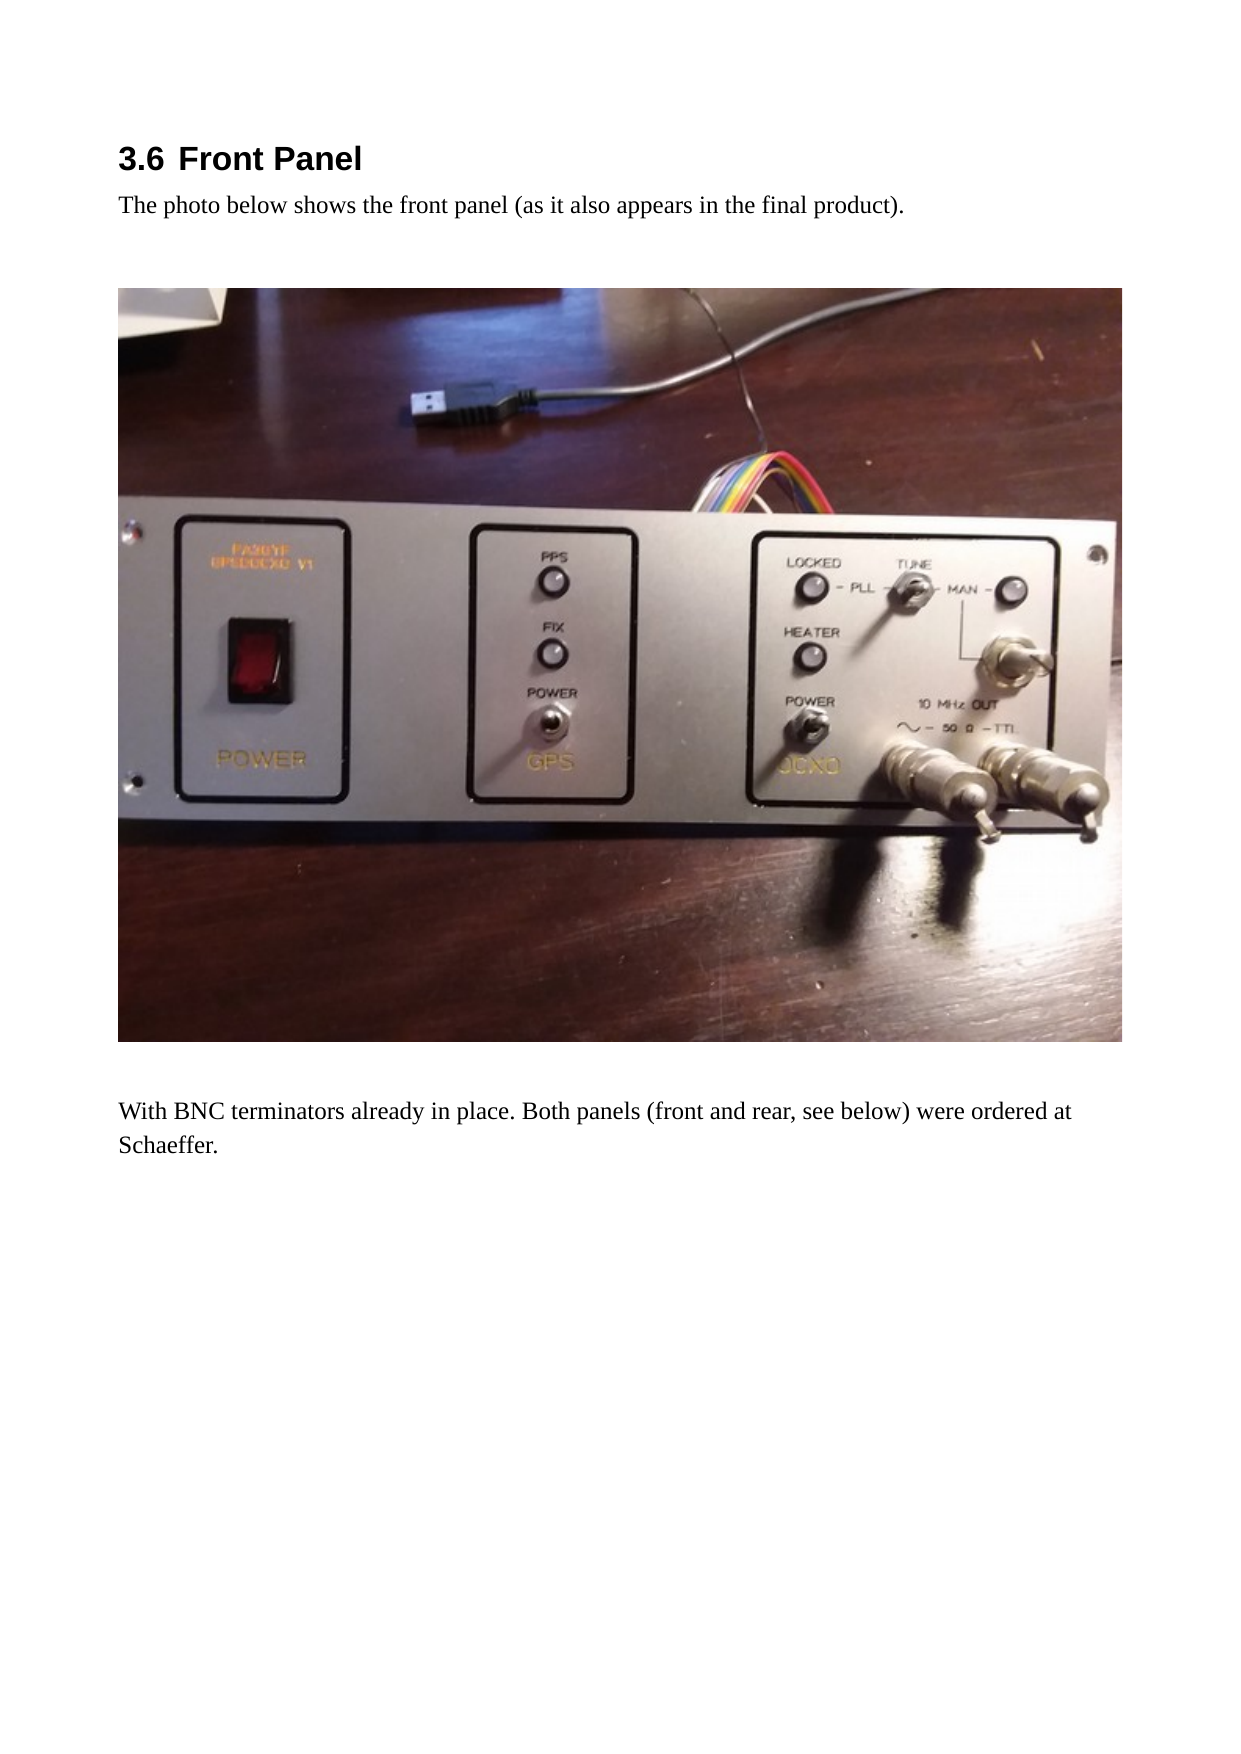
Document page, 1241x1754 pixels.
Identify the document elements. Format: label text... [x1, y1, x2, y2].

text The photo below shows the front panel (as it also appears in the final product). [118, 190, 1122, 219]
picture [118, 288, 1123, 1042]
subtitle Front Panel [118, 139, 1122, 178]
text With BNC terminators already in place. Both panels (front and rear, see below) were ordered at Schaeffer. [118, 1096, 1122, 1159]
